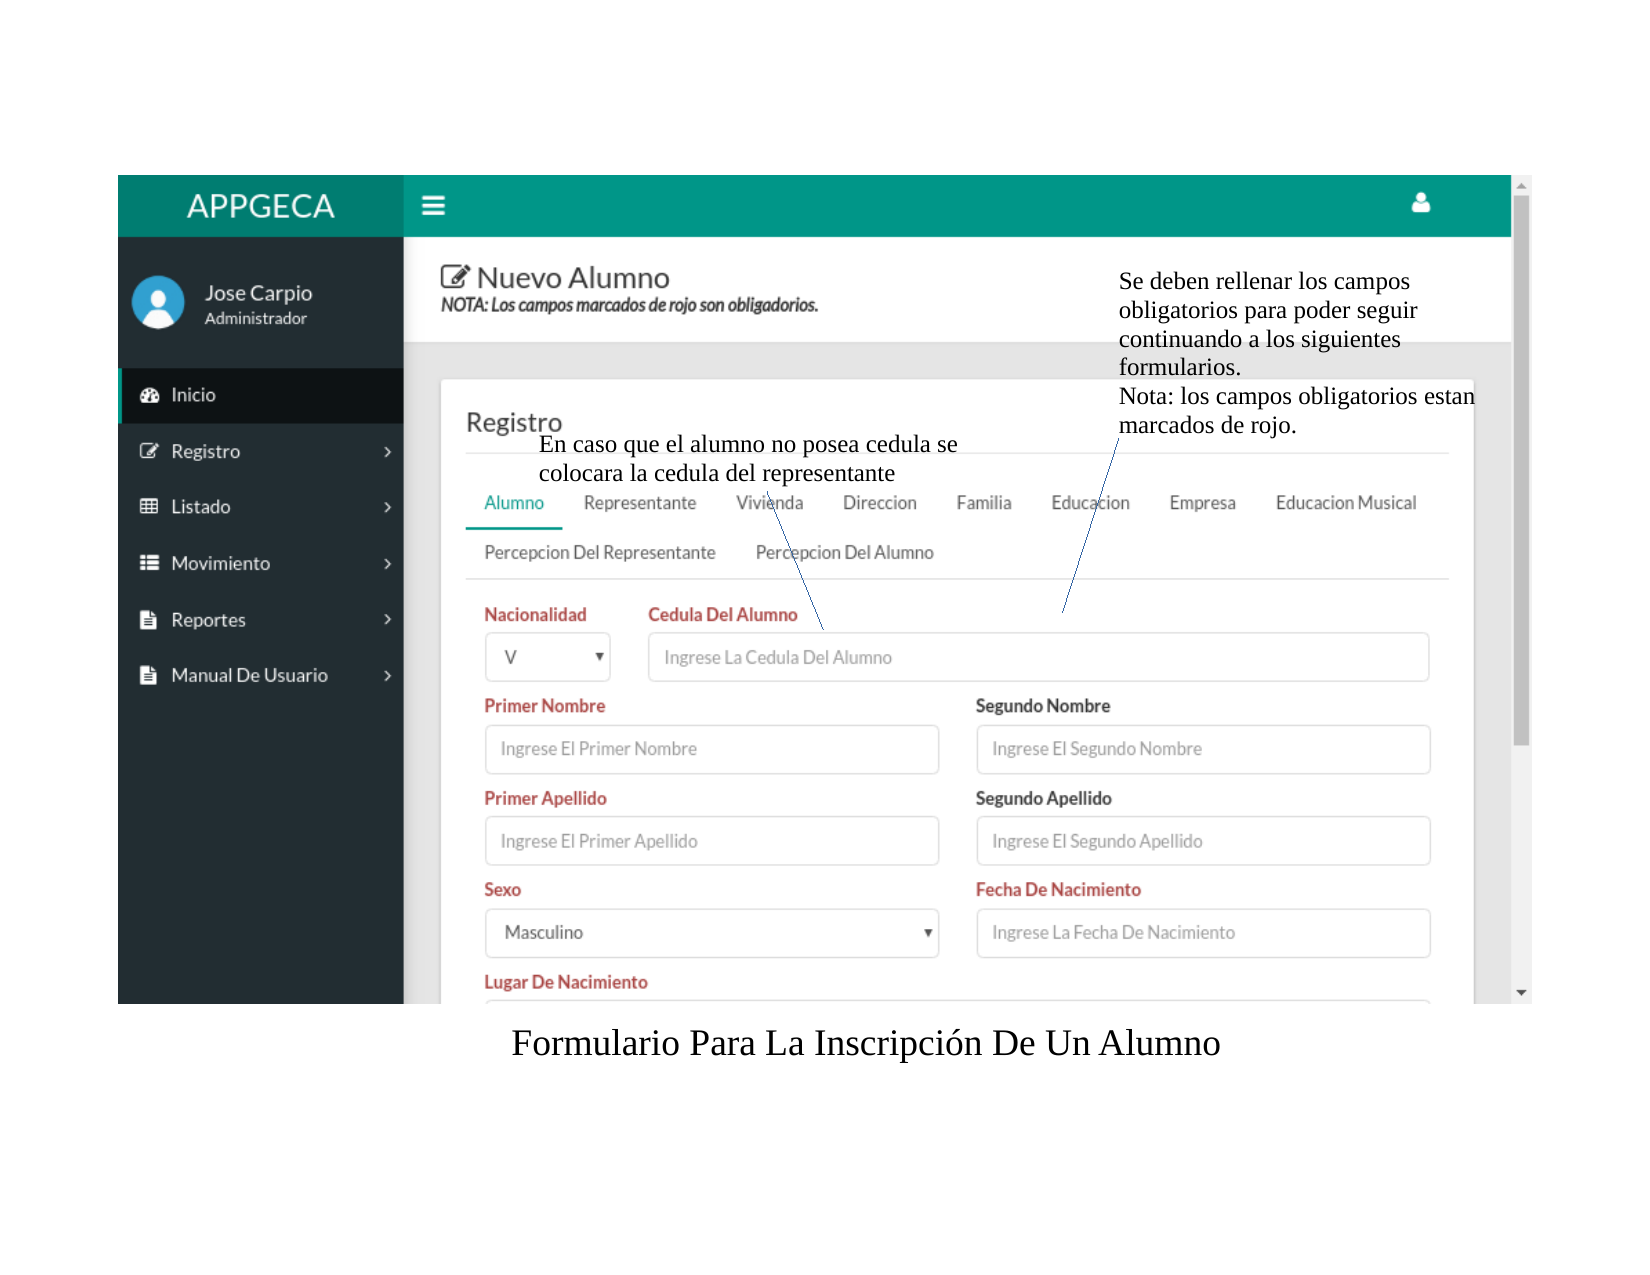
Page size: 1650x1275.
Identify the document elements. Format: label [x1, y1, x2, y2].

picture [118, 175, 1532, 1004]
